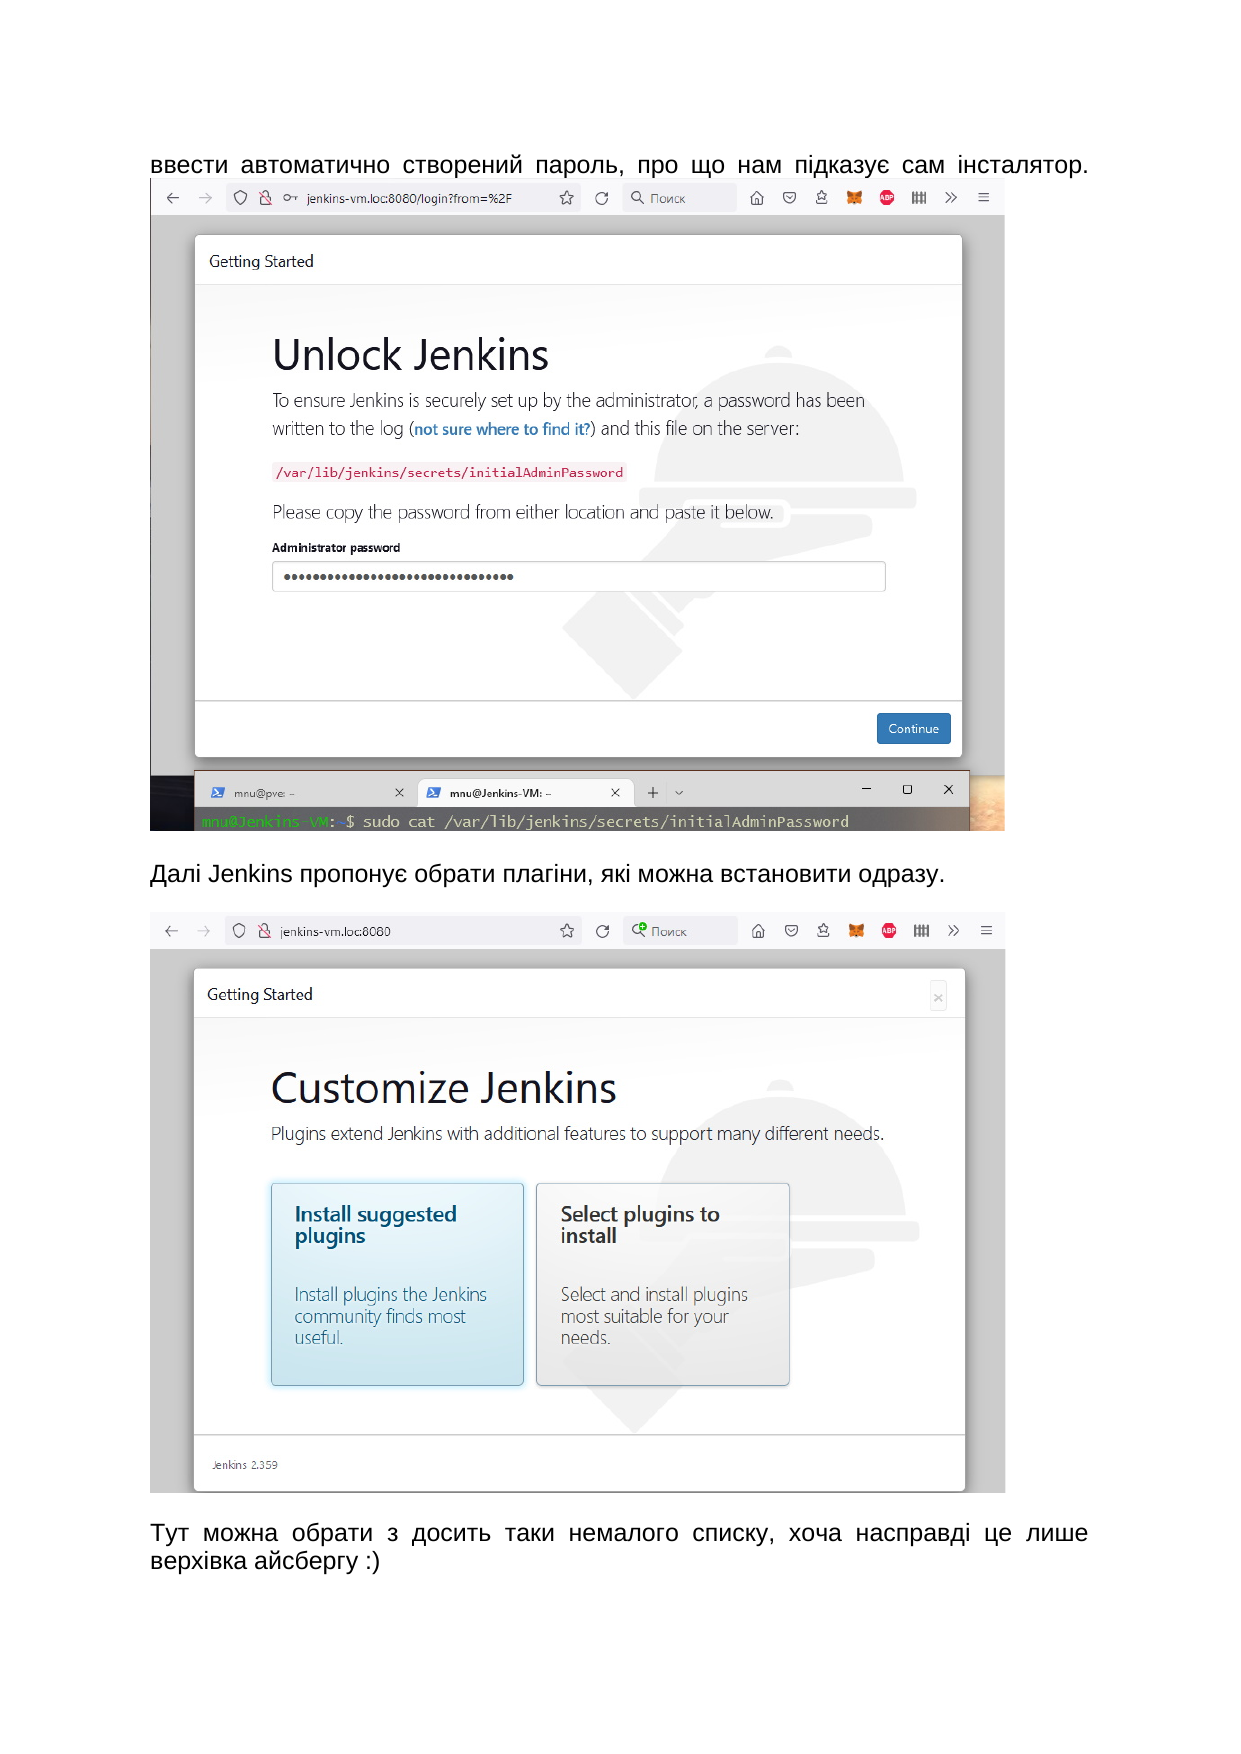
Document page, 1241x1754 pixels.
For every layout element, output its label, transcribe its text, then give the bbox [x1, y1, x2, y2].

picture [150, 912, 1006, 1493]
text Тут можна обрати з досить таки немалого списку, хоча насправді це лише верхівка айсбергу :) [150, 1518, 1090, 1575]
text ввести автоматично створений пароль, про що нам підказує сам інсталятор. [150, 150, 1090, 830]
text Далі Jenkins пропонує обрати плагіни, які можна встановити одразу. [150, 859, 1090, 888]
picture [150, 178, 1005, 831]
